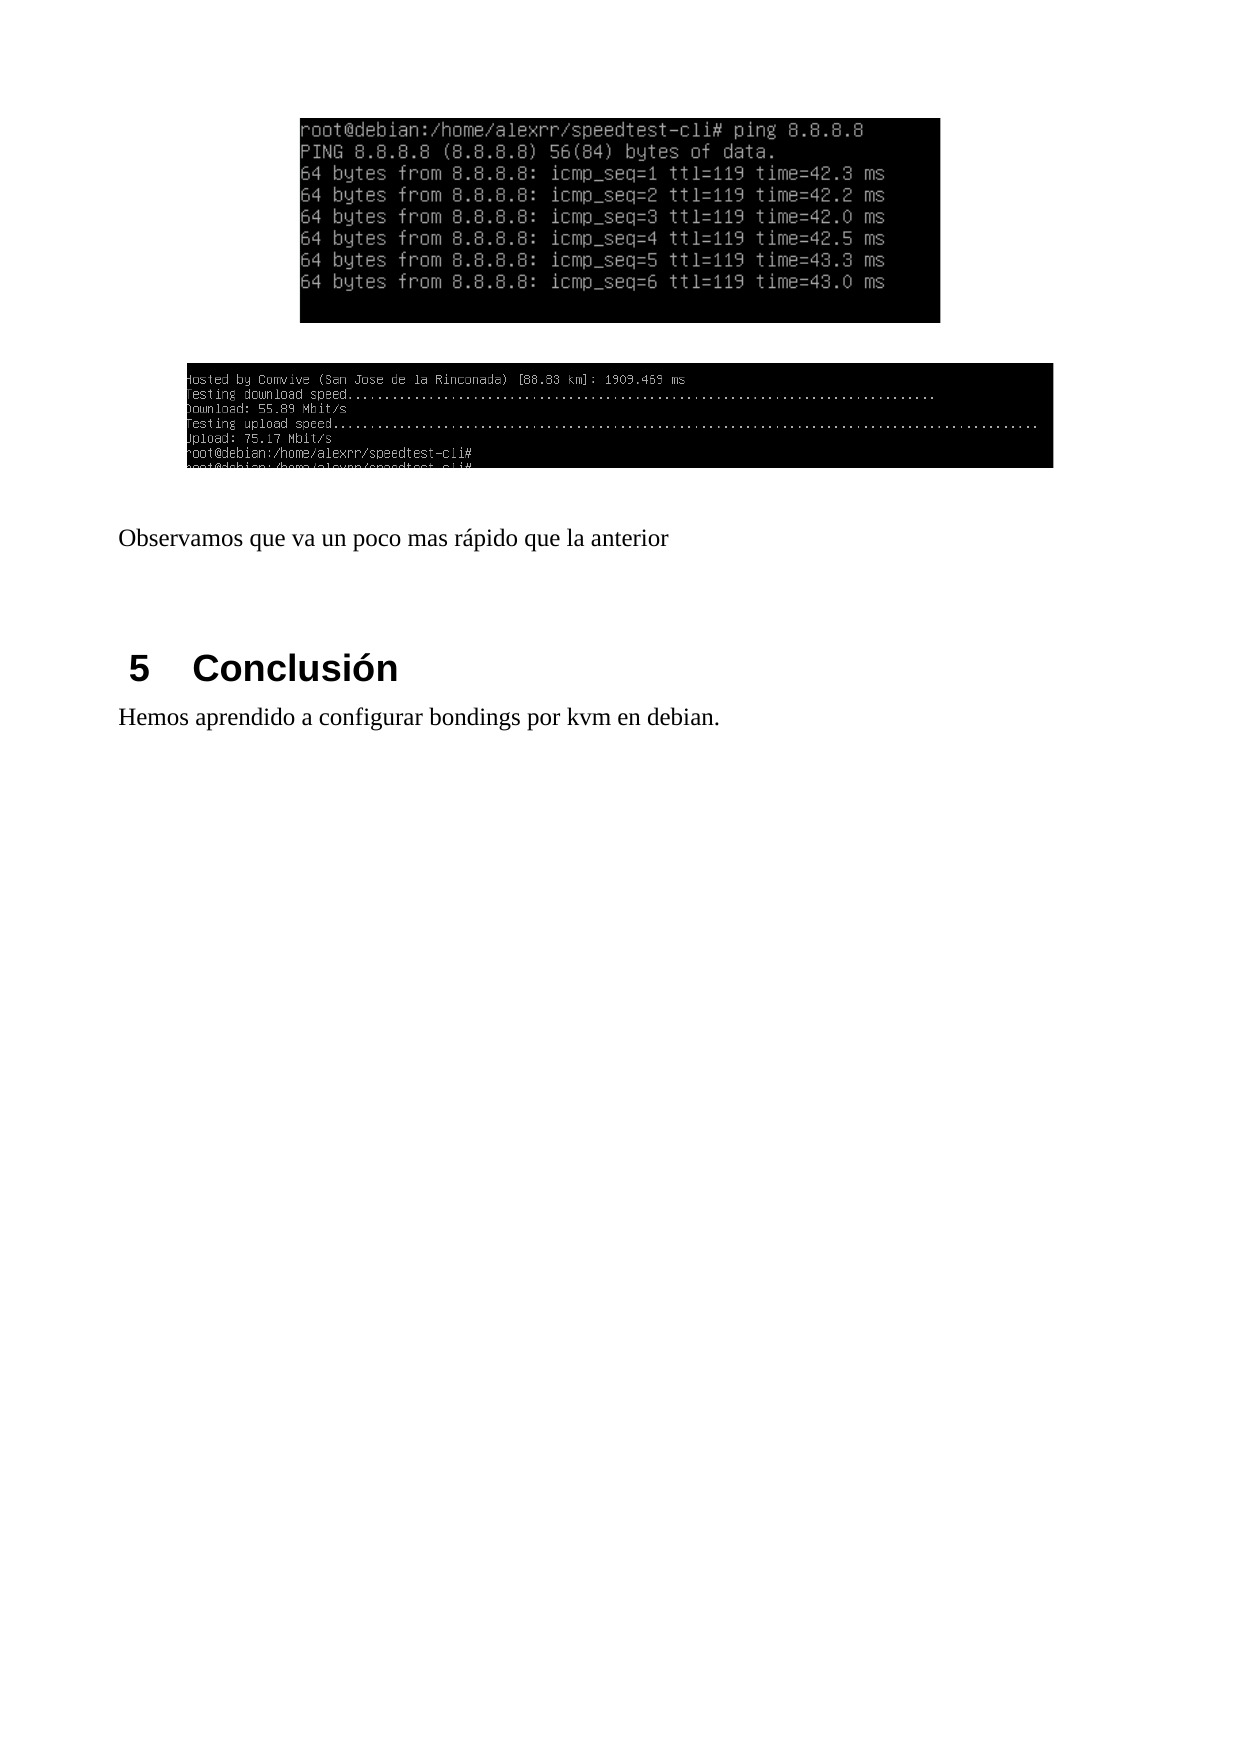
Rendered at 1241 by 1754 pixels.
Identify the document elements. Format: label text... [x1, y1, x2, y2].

text Hemos aprendido a configurar bondings por kvm en debian. [118, 702, 1122, 731]
picture [514, 447, 1054, 468]
picture [418, 159, 770, 323]
text Observamos que va un poco mas rápido que la anterior [118, 523, 1122, 552]
subtitle Conclusión [118, 646, 1122, 689]
